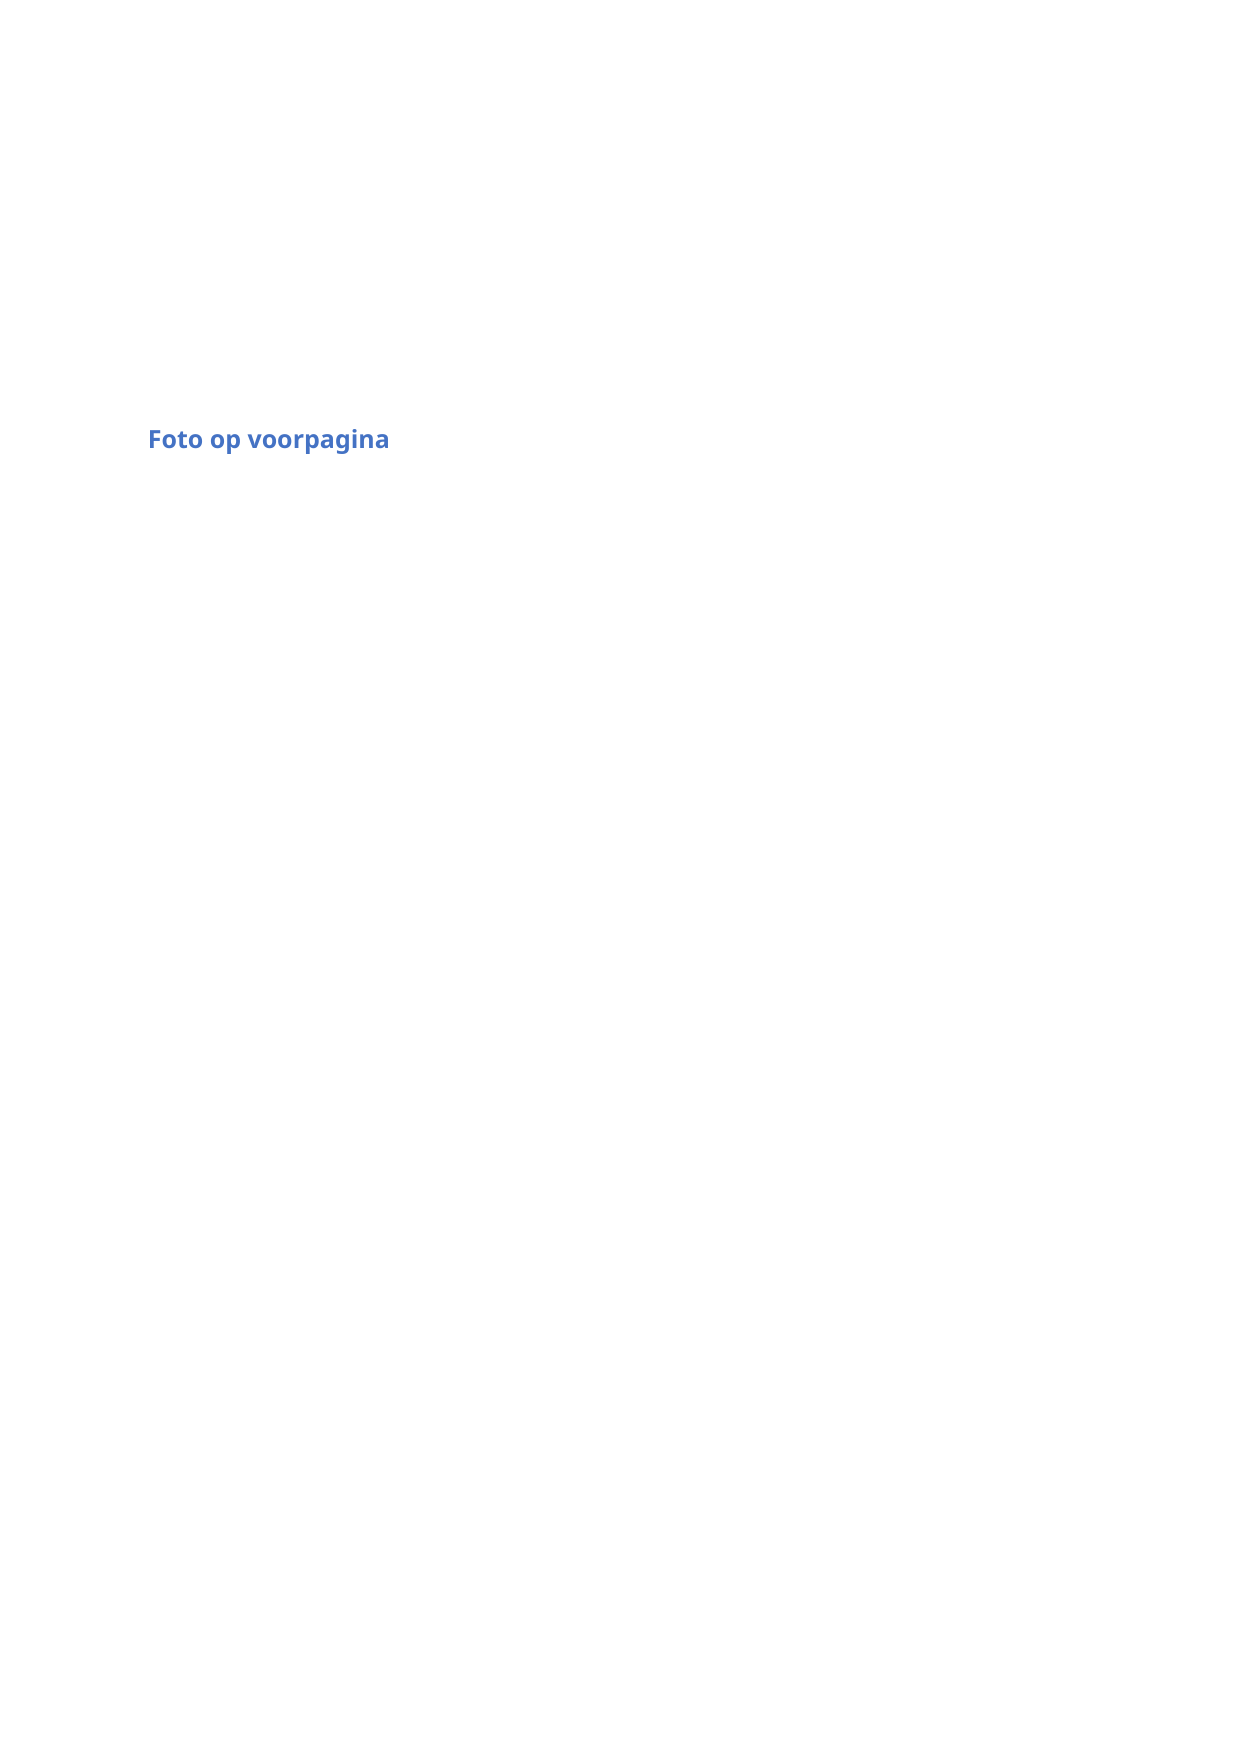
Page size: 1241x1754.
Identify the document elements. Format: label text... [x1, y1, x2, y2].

text Foto op voorpagina [148, 422, 1093, 456]
